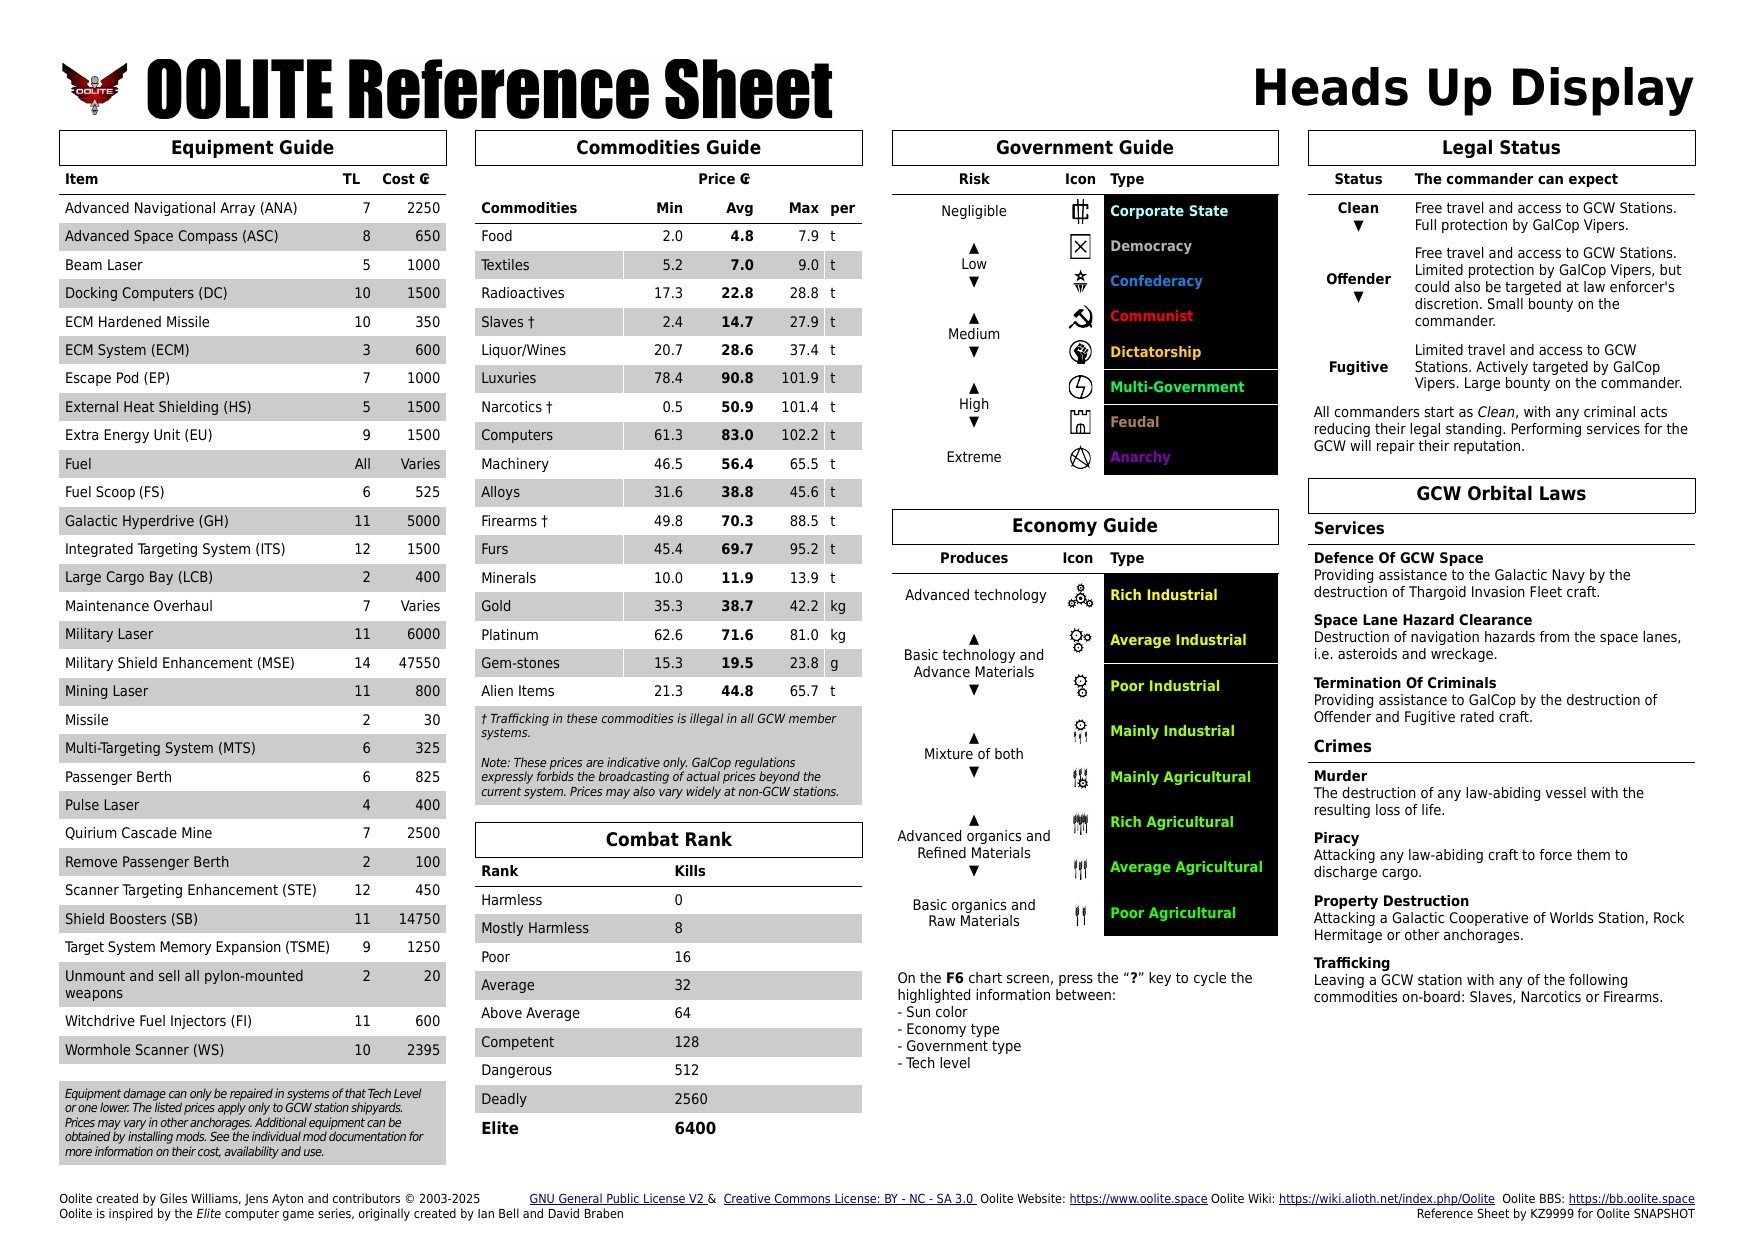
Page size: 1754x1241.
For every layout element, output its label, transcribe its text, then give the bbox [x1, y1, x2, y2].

table_cell Advanced Navigational Array (ANA) [59, 195, 337, 222]
table_cell 2 [337, 564, 376, 592]
table_cell 7 [337, 195, 376, 222]
table_cell Defence Of GCW Space Providing assistance to the Galactic Navy by the destruction of Thargoid Invasion Fleet craft. [1308, 545, 1695, 606]
table_cell 81.0 [759, 621, 824, 649]
table_cell Passenger Berth [59, 763, 337, 791]
table_cell Military Laser [59, 621, 337, 649]
table_cell Kills [669, 858, 862, 886]
table_cell 4 [337, 791, 376, 819]
picture [1068, 305, 1093, 329]
table_cell 2 [337, 962, 376, 1007]
table_cell 400 [376, 791, 446, 819]
table_cell 800 [376, 678, 446, 706]
table_cell 37.4 [759, 336, 824, 365]
table_cell 9 [337, 933, 376, 962]
table_cell 2500 [376, 820, 446, 848]
table_cell Average [475, 971, 669, 1000]
table_cell t [825, 507, 862, 535]
table_cell g [825, 649, 862, 677]
table_cell 38.7 [689, 592, 759, 621]
table_cell 2 [337, 706, 376, 734]
table_cell Mining Laser [59, 678, 337, 706]
table_cell Integrated Targeting System (ITS) [59, 535, 337, 564]
table_cell Free travel and access to GCW Stations. Full protection by GalCop Vipers. [1409, 195, 1695, 239]
picture [1069, 340, 1092, 364]
table_cell 65.5 [759, 450, 824, 478]
table_cell 7.9 [759, 224, 824, 251]
table_cell 20 [376, 962, 446, 1007]
table_cell 11 [337, 1007, 376, 1036]
table_cell Extra Energy Unit (EU) [59, 421, 337, 450]
table_cell Limited travel and access to GCW Stations. Actively targeted by GalCop Vipers. Large bounty on the commander. [1409, 336, 1695, 398]
table_cell Unmount and sell all pylon-mounted weapons [59, 962, 337, 1007]
table_cell Wormhole Scanner (WS) [59, 1036, 337, 1064]
table_cell 6 [337, 763, 376, 791]
table_cell Type [1104, 545, 1278, 573]
table_cell 38.8 [689, 479, 759, 507]
table_cell Slaves † [475, 308, 623, 336]
table_cell 64 [669, 1000, 862, 1028]
table_cell 5 [337, 251, 376, 279]
table_cell 128 [669, 1028, 862, 1057]
table_header Equipment Guide [60, 131, 446, 165]
table_cell Offender ▼ [1308, 239, 1409, 336]
table_cell Space Lane Hazard Clearance Destruction of navigation hazards from the space lanes, i.e. asteroids and wreckage. [1308, 606, 1695, 669]
table_cell 30 [376, 706, 446, 734]
picture [1068, 375, 1093, 399]
table_cell Extreme [892, 440, 1056, 475]
table_cell 14 [337, 649, 376, 677]
table_cell Remove Passenger Berth [59, 848, 337, 876]
table_cell t [825, 308, 862, 336]
picture [1069, 628, 1092, 653]
table_cell Democracy [1104, 229, 1278, 264]
table_cell Liquor/Wines [475, 336, 623, 365]
table_cell 2.0 [624, 224, 689, 251]
table_cell 525 [376, 478, 446, 507]
table_cell Fugitive [1308, 336, 1409, 398]
table_cell Mainly Agricultural [1104, 754, 1278, 800]
table_cell Trafficking Leaving a GCW station with any of the following commodities on-board: Slaves, Narcotics or Firearms. [1308, 949, 1695, 1012]
table_cell [1056, 845, 1104, 891]
table_cell Minerals [475, 564, 623, 592]
table_cell 650 [376, 223, 446, 251]
table_cell Icon [1056, 545, 1104, 573]
table_cell 5000 [376, 507, 446, 535]
table_header Commodities Guide [476, 131, 862, 165]
table_cell 6400 [669, 1114, 862, 1144]
table_cell 6 [337, 478, 376, 507]
table_cell 15.3 [624, 649, 689, 677]
table_header Government Guide [893, 131, 1278, 165]
table_cell [892, 936, 1056, 964]
table_cell 11.9 [689, 564, 759, 592]
picture [1072, 199, 1089, 224]
picture [1072, 765, 1089, 789]
table_cell [1056, 229, 1104, 264]
table_cell Pulse Laser [59, 791, 337, 819]
table_cell t [825, 479, 862, 507]
table_cell 16 [669, 943, 862, 971]
table_cell 23.8 [759, 649, 824, 677]
table_cell Risk [892, 166, 1056, 194]
table_cell 350 [376, 308, 446, 336]
table_cell 95.2 [759, 535, 824, 564]
table_cell 1500 [376, 535, 446, 564]
table_cell 1500 [376, 279, 446, 308]
table_cell Max [759, 194, 824, 222]
table_cell t [825, 422, 862, 450]
table_cell 14.7 [689, 308, 759, 336]
table_header GCW Orbital Laws [1309, 479, 1695, 513]
table_cell 88.5 [759, 507, 824, 535]
table_cell 100 [376, 848, 446, 876]
table_cell [1056, 574, 1104, 618]
table_cell 101.9 [759, 365, 824, 393]
table_cell 2395 [376, 1036, 446, 1064]
table_cell 61.3 [624, 422, 689, 450]
table_cell 22.8 [689, 279, 759, 308]
table_cell 400 [376, 564, 446, 592]
table_cell Termination Of Criminals Providing assistance to GalCop by the destruction of Offender and Fugitive rated craft. [1308, 669, 1695, 731]
table_cell t [825, 336, 862, 365]
table_header Legal Status [1309, 131, 1695, 165]
picture [1070, 234, 1091, 259]
table_cell 14750 [376, 905, 446, 933]
table_cell 2250 [376, 195, 446, 222]
table_cell Rich Industrial [1104, 574, 1278, 618]
table_cell 83.0 [689, 422, 759, 450]
table_cell ▲ Basic technology and Advance Materials ▼ [892, 618, 1056, 709]
table_cell Military Shield Enhancement (MSE) [59, 649, 337, 677]
table_cell kg [825, 592, 862, 621]
table_header Economy Guide [893, 510, 1278, 544]
table_cell 5.2 [624, 251, 689, 279]
table_cell 2560 [669, 1085, 862, 1113]
table_cell Average Agricultural [1104, 845, 1278, 891]
table_cell 8 [669, 914, 862, 943]
table_cell Narcotics † [475, 393, 623, 422]
table_cell ▲ Low ▼ [892, 229, 1056, 299]
table_cell 450 [376, 876, 446, 905]
table_cell Food [475, 224, 623, 251]
table_cell Gold [475, 592, 623, 621]
table_cell Average Industrial [1104, 618, 1278, 663]
table_cell Varies [376, 592, 446, 621]
table_cell Fuel [59, 450, 337, 478]
table_cell 28.6 [689, 336, 759, 365]
table_cell Advanced Space Compass (ASC) [59, 223, 337, 251]
table_cell 49.8 [624, 507, 689, 535]
table_cell Corporate State [1104, 195, 1278, 229]
table_cell Target System Memory Expansion (TSME) [59, 933, 337, 962]
table_cell Type [1104, 166, 1278, 194]
table_cell Alien Items [475, 678, 623, 706]
table_cell Shield Boosters (SB) [59, 905, 337, 933]
table_cell Radioactives [475, 279, 623, 308]
table_cell 65.7 [759, 678, 824, 706]
table_cell Beam Laser [59, 251, 337, 279]
table_cell [1056, 891, 1104, 936]
table_cell 11 [337, 678, 376, 706]
table_cell 50.9 [689, 393, 759, 422]
table_cell 2 [337, 848, 376, 876]
table_cell Piracy Attacking any law-abiding craft to force them to discharge cargo. [1308, 825, 1695, 887]
table_cell ▲ High ▼ [892, 370, 1056, 440]
table_cell [1056, 334, 1104, 369]
table_cell Poor [475, 943, 669, 971]
table_cell 11 [337, 621, 376, 649]
table_cell Furs [475, 535, 623, 564]
table_cell Machinery [475, 450, 623, 478]
table_cell 28.8 [759, 279, 824, 308]
table_cell [1056, 299, 1104, 334]
table_cell Poor Industrial [1104, 664, 1278, 709]
table_cell [1056, 664, 1104, 709]
table_cell Large Cargo Bay (LCB) [59, 564, 337, 592]
table_cell t [825, 251, 862, 279]
table_cell 19.5 [689, 649, 759, 677]
table_cell Avg [689, 194, 759, 222]
picture [1067, 583, 1094, 608]
table_cell Textiles [475, 251, 623, 279]
table_cell Multi-Government [1104, 370, 1278, 404]
table_cell The commander can expect [1409, 166, 1695, 194]
table_cell Murder The destruction of any law-abiding vessel with the resulting loss of life. [1308, 763, 1695, 824]
table_cell Item [59, 166, 337, 194]
table_cell [1056, 405, 1104, 440]
table_cell [1056, 370, 1104, 404]
table_cell 1500 [376, 421, 446, 450]
picture [147, 59, 833, 119]
table_cell 10 [337, 308, 376, 336]
table_cell Free travel and access to GCW Stations. Limited protection by GalCop Vipers, but could also be targeted at law enforcer's discretion. Small bounty on the commander. [1409, 239, 1695, 336]
picture [1073, 719, 1088, 744]
table_cell Dictatorship [1104, 334, 1278, 369]
table_cell Feudal [1104, 405, 1278, 440]
table_cell Witchdrive Fuel Injectors (FI) [59, 1007, 337, 1036]
table_cell Fuel Scoop (FS) [59, 478, 337, 507]
table_cell 7 [337, 592, 376, 621]
table_cell 0 [669, 887, 862, 914]
table_cell 6 [337, 734, 376, 763]
table_cell Alloys [475, 479, 623, 507]
table_cell [1056, 754, 1104, 800]
table_cell Cost ₢ [376, 166, 446, 194]
table_cell [1056, 800, 1104, 845]
table_cell 7 [337, 820, 376, 848]
table_cell t [825, 450, 862, 478]
table_cell 6000 [376, 621, 446, 649]
table_cell ▲ Mixture of both ▼ [892, 709, 1056, 800]
table_cell Varies [376, 450, 446, 478]
table_cell 7.0 [689, 251, 759, 279]
table_cell Above Average [475, 1000, 669, 1028]
table_cell 5 [337, 393, 376, 421]
table_cell kg [825, 621, 862, 649]
table_cell Advanced technology [892, 574, 1056, 618]
table_cell [1056, 440, 1104, 475]
table_cell All commanders start as Clean, with any criminal acts reducing their legal standing. Performing services for the GCW will repair their reputation. [1308, 398, 1695, 461]
table_cell Quirium Cascade Mine [59, 820, 337, 848]
picture [61, 56, 128, 122]
table_cell 12 [337, 876, 376, 905]
table_cell Rich Agricultural [1104, 800, 1278, 845]
table_cell Docking Computers (DC) [59, 279, 337, 308]
table_cell Elite [475, 1114, 669, 1144]
table_cell 13.9 [759, 564, 824, 592]
table_cell per [825, 166, 862, 222]
table_cell 47550 [376, 649, 446, 677]
table_cell t [825, 535, 862, 564]
picture [1070, 410, 1091, 434]
table_cell 70.3 [689, 507, 759, 535]
table_cell [1104, 936, 1278, 964]
table_cell Gem-stones [475, 649, 623, 677]
table_cell 44.8 [689, 678, 759, 706]
table_cell 101.4 [759, 393, 824, 422]
table_cell Price ₢ [624, 166, 824, 194]
table_cell 4.8 [689, 224, 759, 251]
table_cell [1056, 709, 1104, 754]
table_cell On the F6 chart screen, press the “?” key to cycle the highlighted information between: - Sun color - Economy type - Government type - Tech level [892, 965, 1278, 1078]
table_cell 0.5 [624, 393, 689, 422]
table_cell 9.0 [759, 251, 824, 279]
table_cell t [825, 224, 862, 251]
table_cell t [825, 279, 862, 308]
table_cell 512 [669, 1057, 862, 1085]
table_cell 78.4 [624, 365, 689, 393]
table_cell 9 [337, 421, 376, 450]
table_cell 42.2 [759, 592, 824, 621]
table_cell Mainly Industrial [1104, 709, 1278, 754]
table_cell TL [337, 166, 376, 194]
table_cell Rank [475, 858, 669, 886]
table_cell Deadly [475, 1085, 669, 1113]
table_cell 1500 [376, 393, 446, 421]
table_cell 45.6 [759, 479, 824, 507]
table_cell 10 [337, 1036, 376, 1064]
table_cell 600 [376, 1007, 446, 1036]
table_cell 1000 [376, 365, 446, 393]
table_cell Commodities [475, 166, 623, 222]
table_cell Basic organics and Raw Materials [892, 891, 1056, 936]
table_cell ECM System (ECM) [59, 336, 337, 364]
table_cell Maintenance Overhaul [59, 592, 337, 621]
table_cell [1056, 195, 1104, 229]
table_cell 7 [337, 365, 376, 393]
table_cell Confederacy [1104, 264, 1278, 299]
table_cell Multi-Targeting System (MTS) [59, 734, 337, 763]
table_cell Status [1308, 166, 1409, 194]
table_cell All [337, 450, 376, 478]
table_cell 17.3 [624, 279, 689, 308]
table_cell 1000 [376, 251, 446, 279]
table_cell Produces [892, 545, 1056, 573]
table_cell t [825, 564, 862, 592]
table_cell Mostly Harmless [475, 914, 669, 943]
table_cell 325 [376, 734, 446, 763]
table_cell t [825, 365, 862, 393]
table_cell 11 [337, 507, 376, 535]
table_header Combat Rank [476, 823, 862, 857]
table_cell 90.8 [689, 365, 759, 393]
table_cell ▲ Medium ▼ [892, 299, 1056, 369]
table_cell t [825, 678, 862, 706]
table_cell Equipment damage can only be repaired in systems of that Tech Level or one lower. The listed prices apply only to GCW station shipyards. Prices may vary in other anchorages. Additional equipment can be obtained by installing mods. See the individual mod documentation for more information on their cost, availability and use. [59, 1081, 446, 1165]
table_cell ECM Hardened Missile [59, 308, 337, 336]
table_cell 71.6 [689, 621, 759, 649]
table_cell 46.5 [624, 450, 689, 478]
picture [1072, 810, 1089, 835]
table_cell 27.9 [759, 308, 824, 336]
table_cell 600 [376, 336, 446, 364]
table_cell 31.6 [624, 479, 689, 507]
table_cell ▲ Advanced organics and Refined Materials ▼ [892, 800, 1056, 891]
table_cell Luxuries [475, 365, 623, 393]
table_cell Poor Agricultural [1104, 891, 1278, 936]
table_cell † Trafficking in these commodities is illegal in all GCW member systems. Note: These prices are indicative only. GalCop regulations expressly forbids the broadcasting of actual prices beyond the current system. Prices may also vary widely at non-GCW stations. [475, 706, 862, 805]
table_cell 102.2 [759, 422, 824, 450]
table_cell 11 [337, 905, 376, 933]
table_cell 32 [669, 971, 862, 1000]
table_cell Platinum [475, 621, 623, 649]
table_cell 69.7 [689, 535, 759, 564]
table_cell 20.7 [624, 336, 689, 365]
table_cell Services [1308, 514, 1695, 544]
table_cell [1056, 264, 1104, 299]
picture [1073, 856, 1088, 880]
table_cell Clean ▼ [1308, 195, 1409, 239]
table_cell 45.4 [624, 535, 689, 564]
table_cell [59, 1064, 446, 1081]
picture [1073, 674, 1088, 698]
table_cell Dangerous [475, 1057, 669, 1085]
table_cell 35.3 [624, 592, 689, 621]
table_cell [1056, 936, 1104, 964]
picture [1070, 445, 1091, 469]
table_cell Missile [59, 706, 337, 734]
table_cell Galactic Hyperdrive (GH) [59, 507, 337, 535]
table_cell 3 [337, 336, 376, 364]
table_cell 10.0 [624, 564, 689, 592]
table_cell 21.3 [624, 678, 689, 706]
table_cell Negligible [892, 195, 1056, 229]
table_cell External Heat Shielding (HS) [59, 393, 337, 421]
table_cell Icon [1056, 166, 1104, 194]
picture [1073, 270, 1088, 294]
table_cell 62.6 [624, 621, 689, 649]
table_cell t [825, 393, 862, 422]
table_cell 2.4 [624, 308, 689, 336]
table_cell Firearms † [475, 507, 623, 535]
table_cell 1250 [376, 933, 446, 962]
table_cell [1056, 618, 1104, 663]
table_cell Harmless [475, 887, 669, 914]
table_cell Min [624, 194, 689, 222]
table_cell 8 [337, 223, 376, 251]
table_cell Crimes [1308, 731, 1695, 762]
table_cell 12 [337, 535, 376, 564]
table_cell Competent [475, 1028, 669, 1057]
table_cell Anarchy [1104, 440, 1278, 475]
table_cell 825 [376, 763, 446, 791]
table_cell Property Destruction Attacking a Galactic Cooperative of Worlds Station, Rock Hermitage or other anchorages. [1308, 887, 1695, 949]
table_cell Scanner Targeting Enhancement (STE) [59, 876, 337, 905]
picture [1074, 901, 1087, 926]
table_cell 56.4 [689, 450, 759, 478]
table_cell Escape Pod (EP) [59, 365, 337, 393]
table_cell Computers [475, 422, 623, 450]
table_cell 10 [337, 279, 376, 308]
table_cell Communist [1104, 299, 1278, 334]
